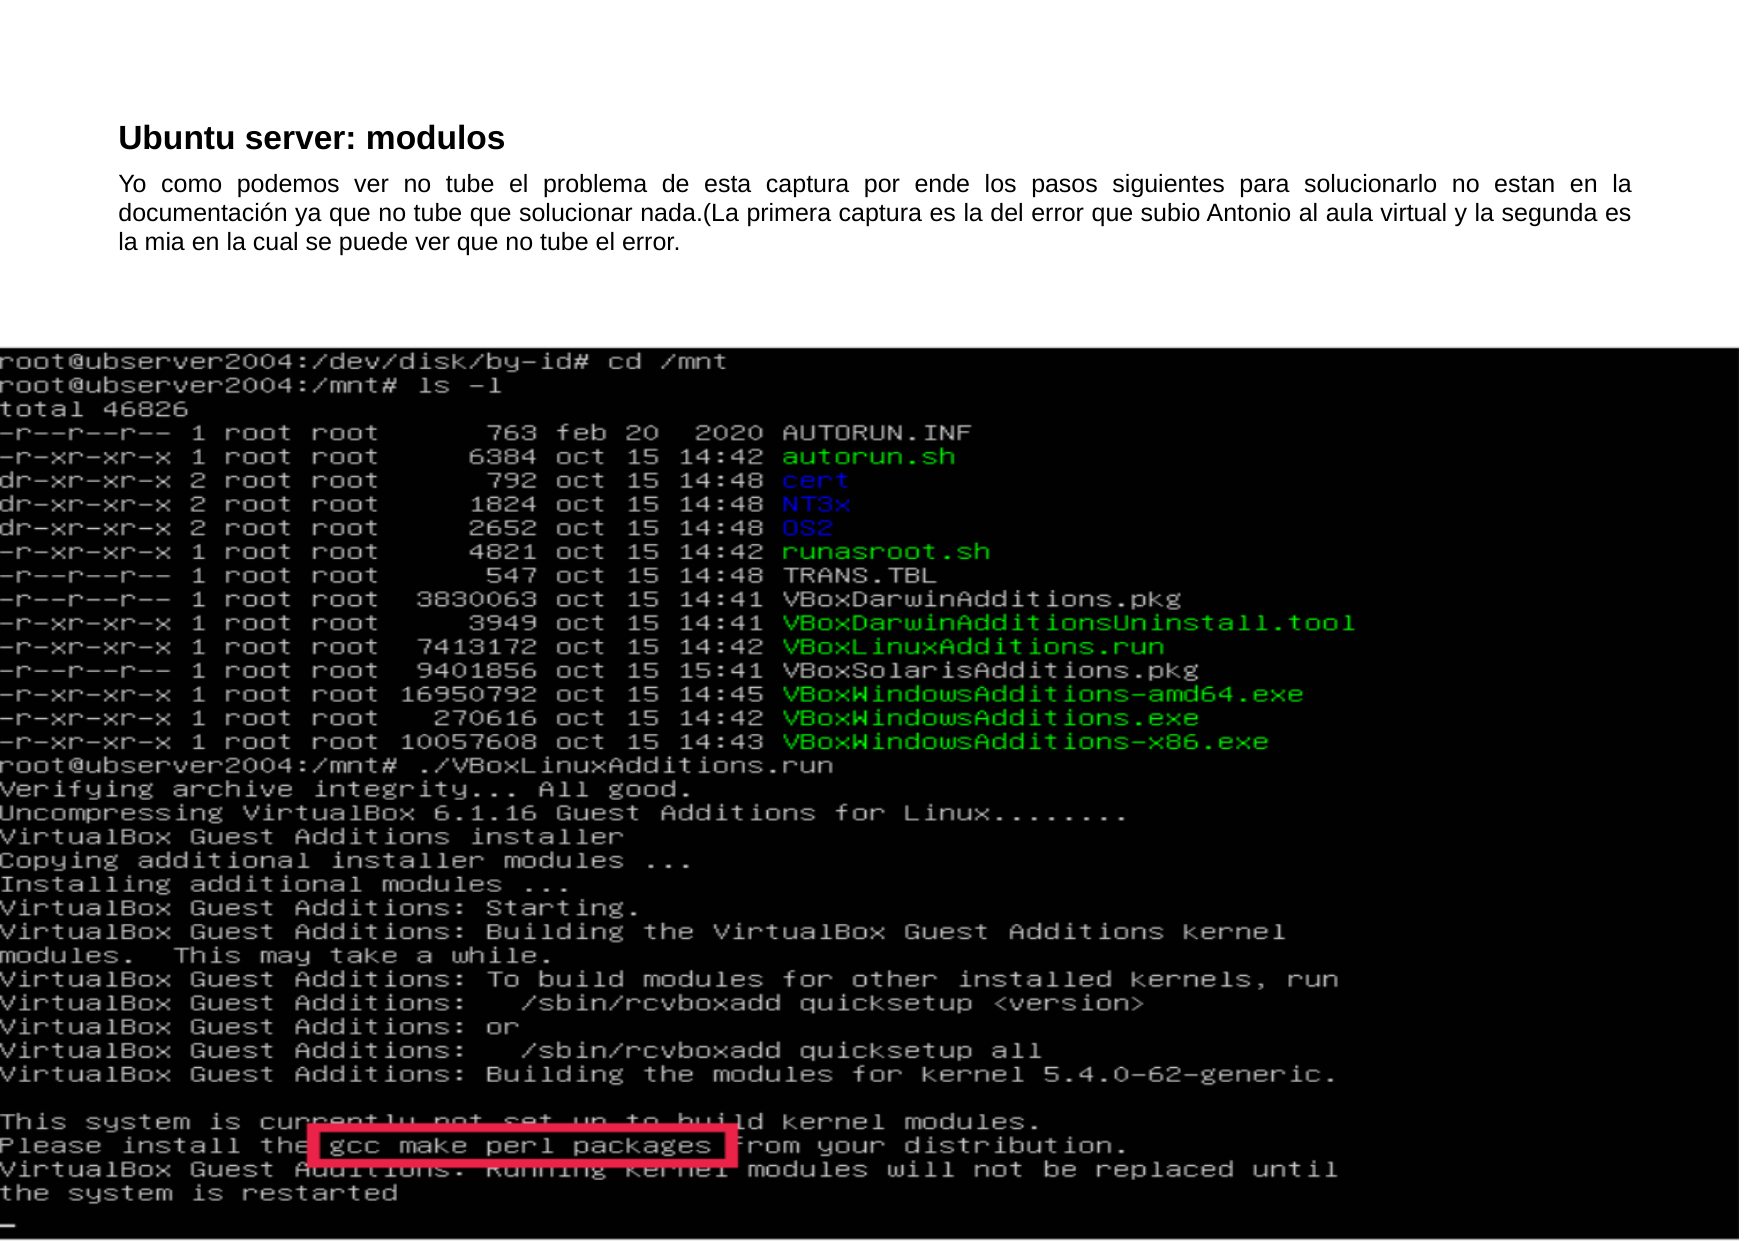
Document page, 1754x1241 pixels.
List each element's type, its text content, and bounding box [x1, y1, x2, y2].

text Yo como podemos ver no tube el problema de esta captura por ende los pasos siguientes para solucionarlo no estan en la documentación ya que no tube que solucionar nada.(La primera captura es la del error que subio Antonio al aula virtual y la segunda es la mia en la cual se puede ver que no tube el error. [118, 169, 1636, 256]
picture [0, 346, 1739, 1241]
subtitle Ubuntu server: modulos [118, 118, 1636, 157]
